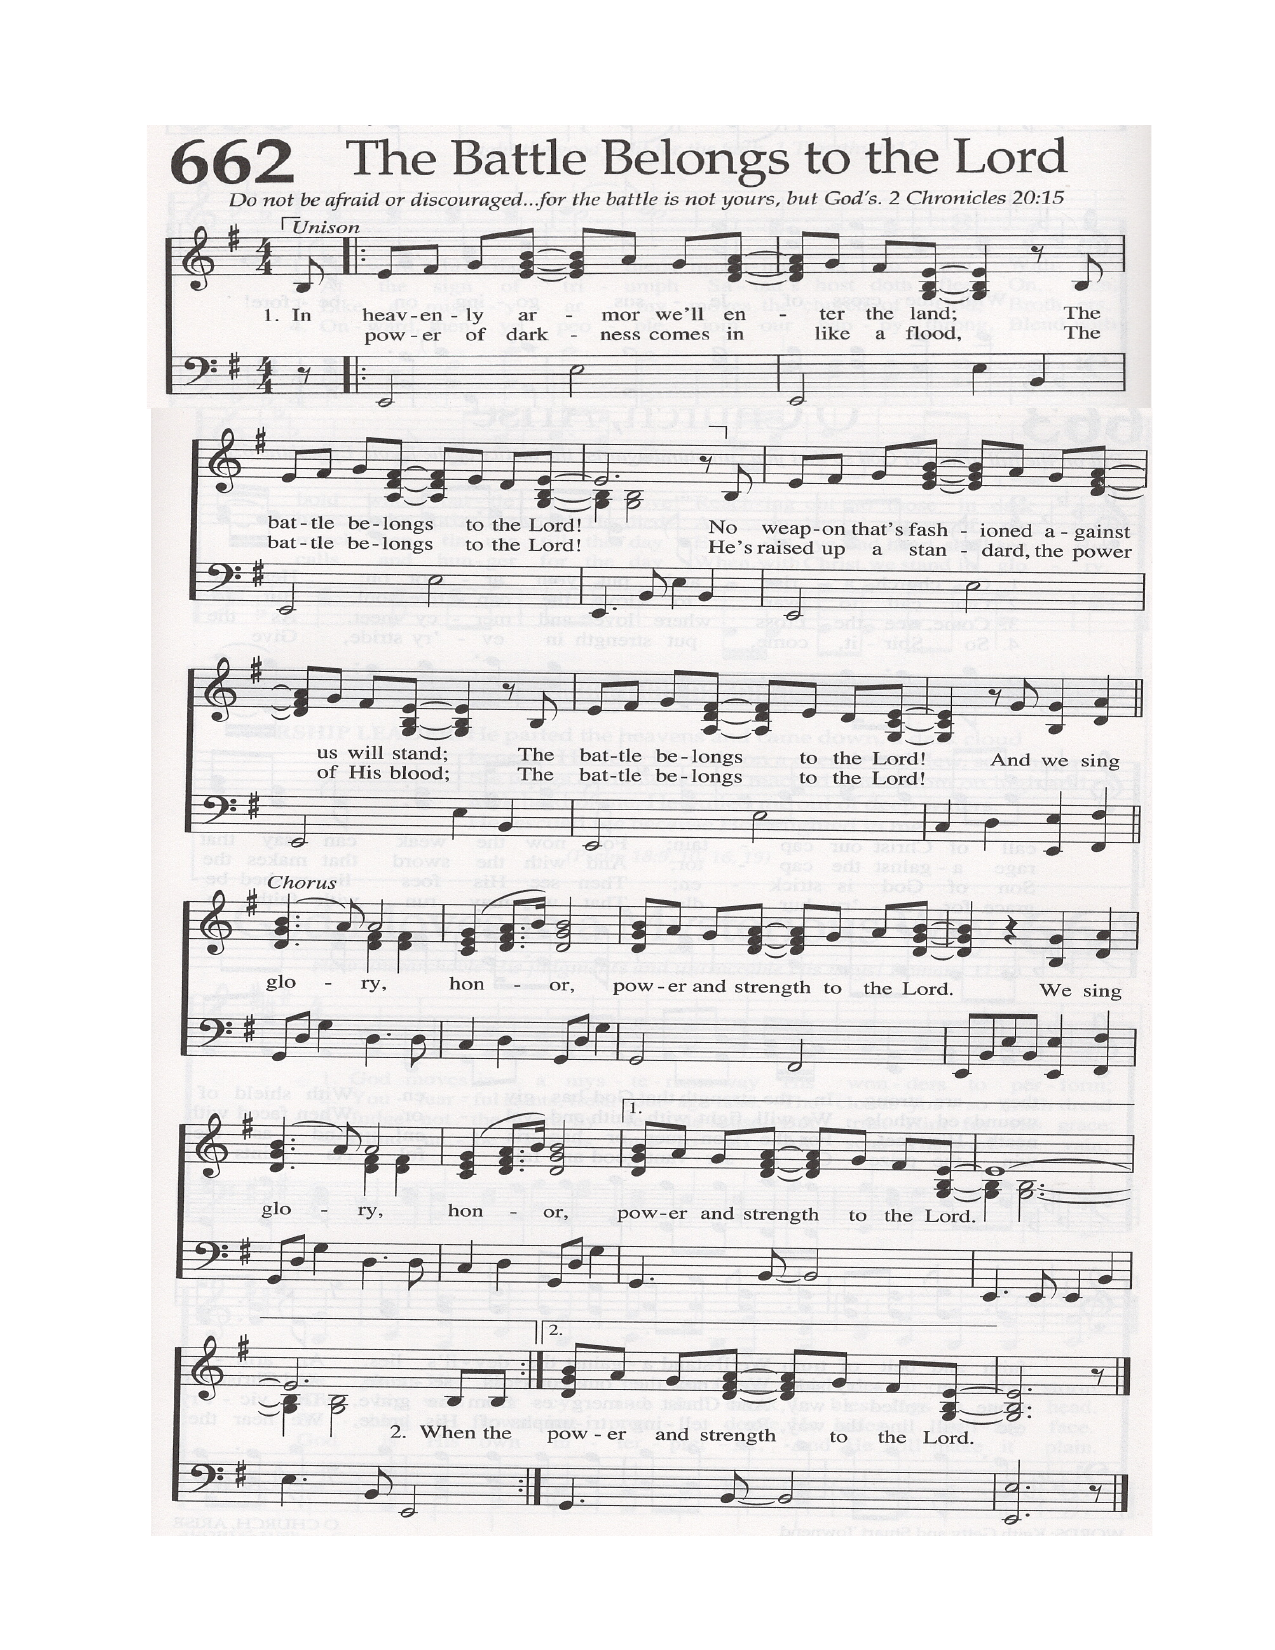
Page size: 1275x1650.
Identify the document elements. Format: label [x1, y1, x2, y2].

picture [151, 378, 1152, 741]
